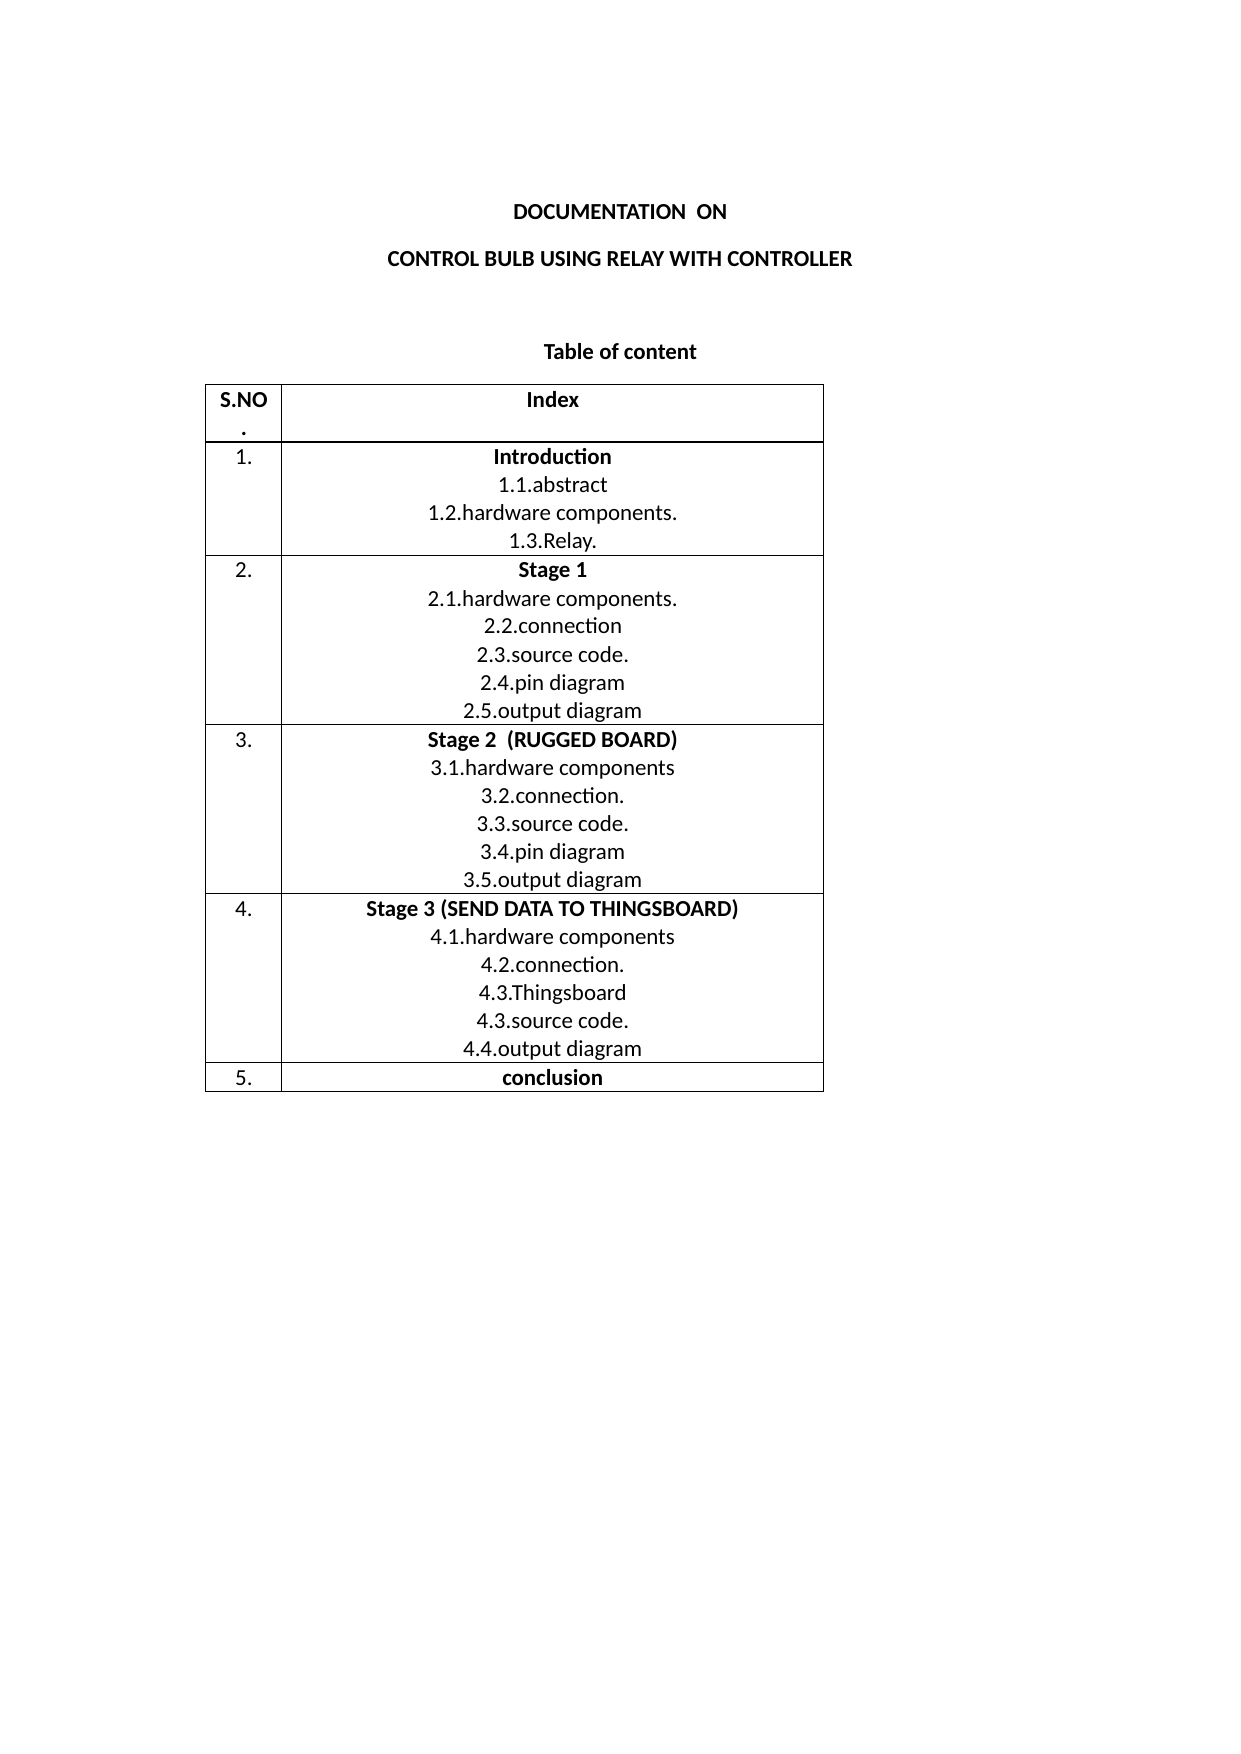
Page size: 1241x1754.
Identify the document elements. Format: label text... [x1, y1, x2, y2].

text CONTROL BULB USING RELAY WITH CONTROLLER [150, 244, 1090, 272]
table_cell Stage 1 2.1.hardware components. 2.2.connection 2.3.source code. 2.4.pin diagram 2.5.output diagram [282, 556, 823, 724]
table_cell Introduction 1.1.abstract 1.2.hardware components. 1.3.Relay. [282, 443, 823, 554]
text Table of content [150, 337, 1090, 366]
table_header Index [282, 385, 823, 441]
table_cell 3. [206, 725, 281, 893]
table_cell Stage 3 (SEND DATA TO THINGSBOARD) 4.1.hardware components 4.2.connection. 4.3.Thingsboard 4.3.source code. 4.4.output diagram [282, 894, 823, 1062]
text DOCUMENTATION ON [150, 197, 1090, 225]
table_cell 1. [206, 443, 281, 554]
table_cell Stage 2 (RUGGED BOARD) 3.1.hardware components 3.2.connection. 3.3.source code. 3.4.pin diagram 3.5.output diagram [282, 725, 823, 893]
table_cell 2. [206, 556, 281, 724]
table_cell 4. [206, 894, 281, 1062]
table_cell conclusion [282, 1063, 823, 1091]
table_header S.NO. [206, 385, 281, 441]
table_cell 5. [206, 1063, 281, 1091]
